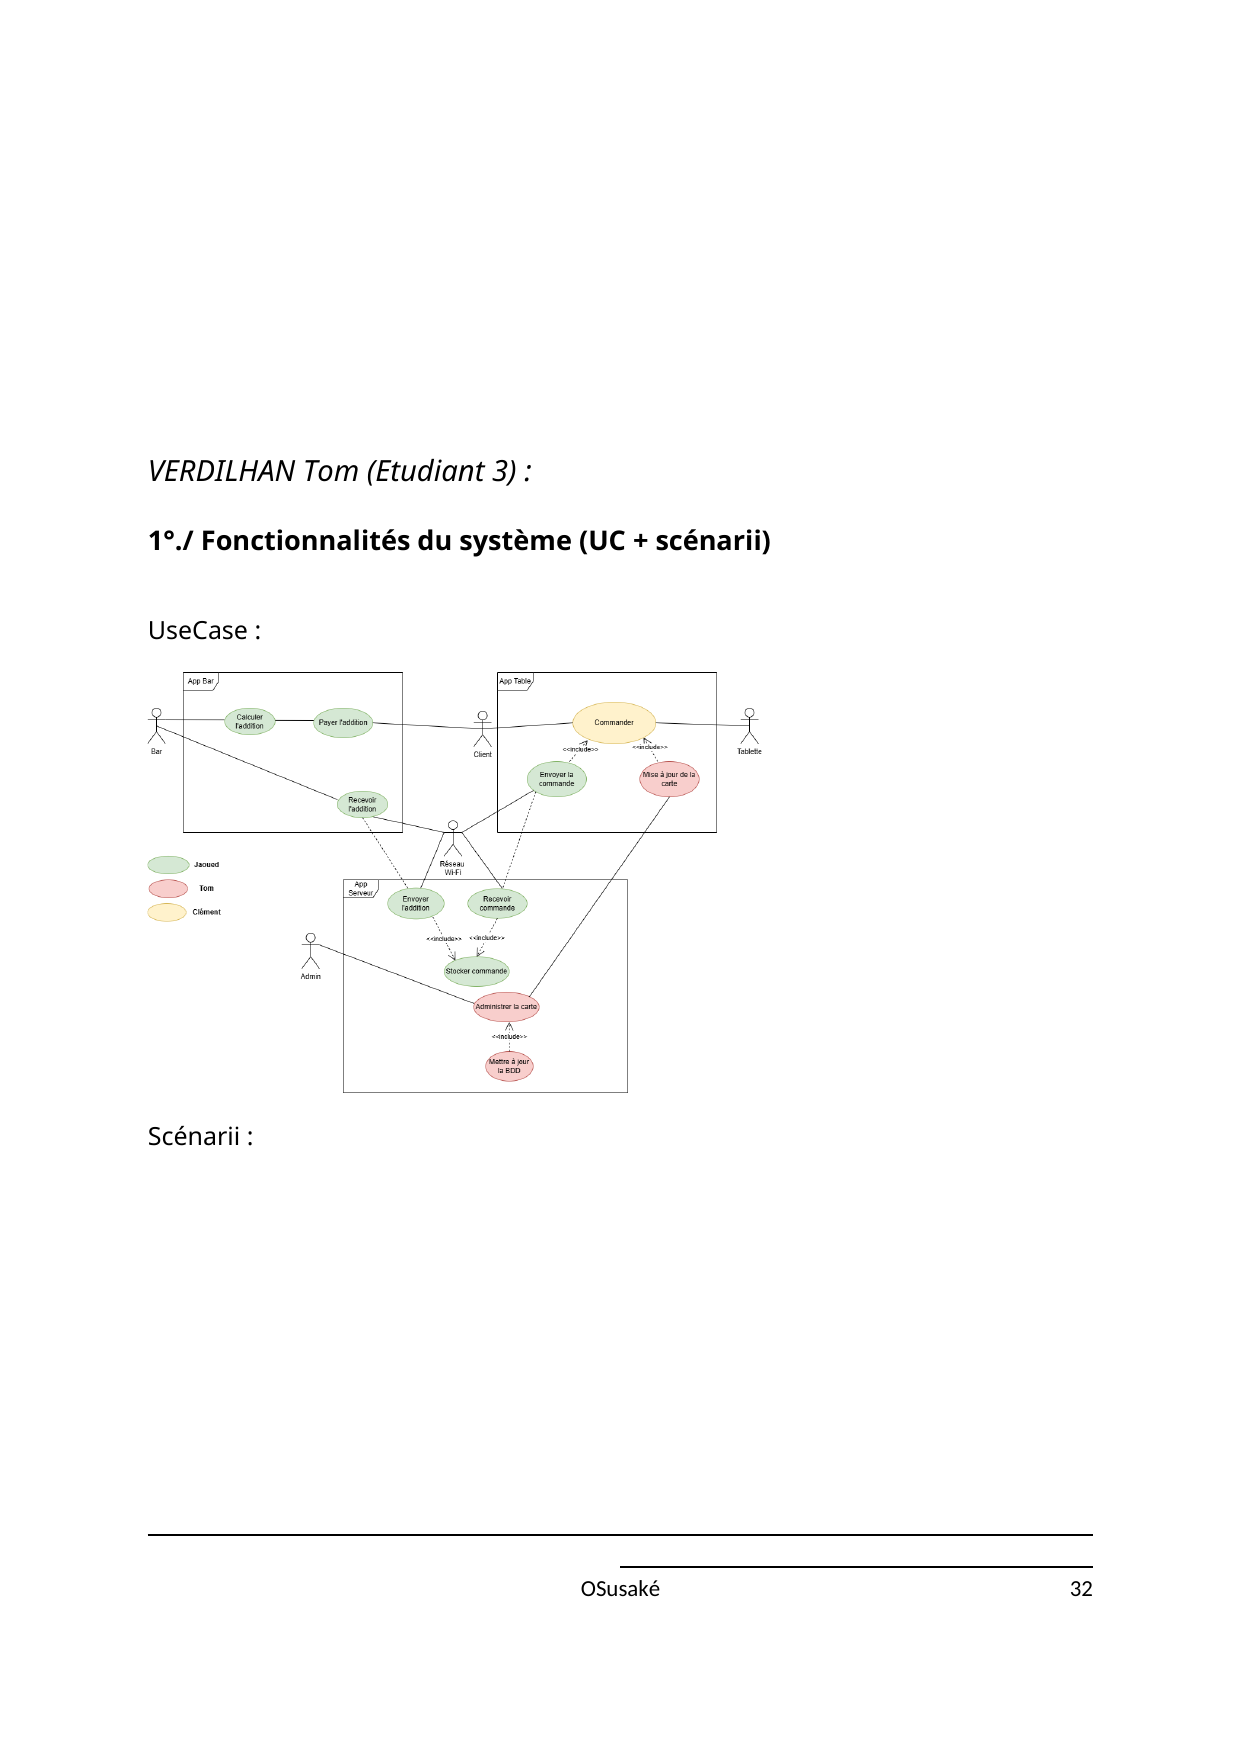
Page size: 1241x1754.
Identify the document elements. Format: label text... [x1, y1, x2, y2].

text UseCase : [148, 612, 1093, 646]
subtitle VERDILHAN Tom (Etudiant 3) : [148, 451, 1093, 490]
text Scénarii : [148, 1118, 1093, 1152]
subtitle 1°./ Fonctionnalités du système (UC + scénarii) [148, 521, 1093, 601]
picture [147, 672, 762, 1093]
